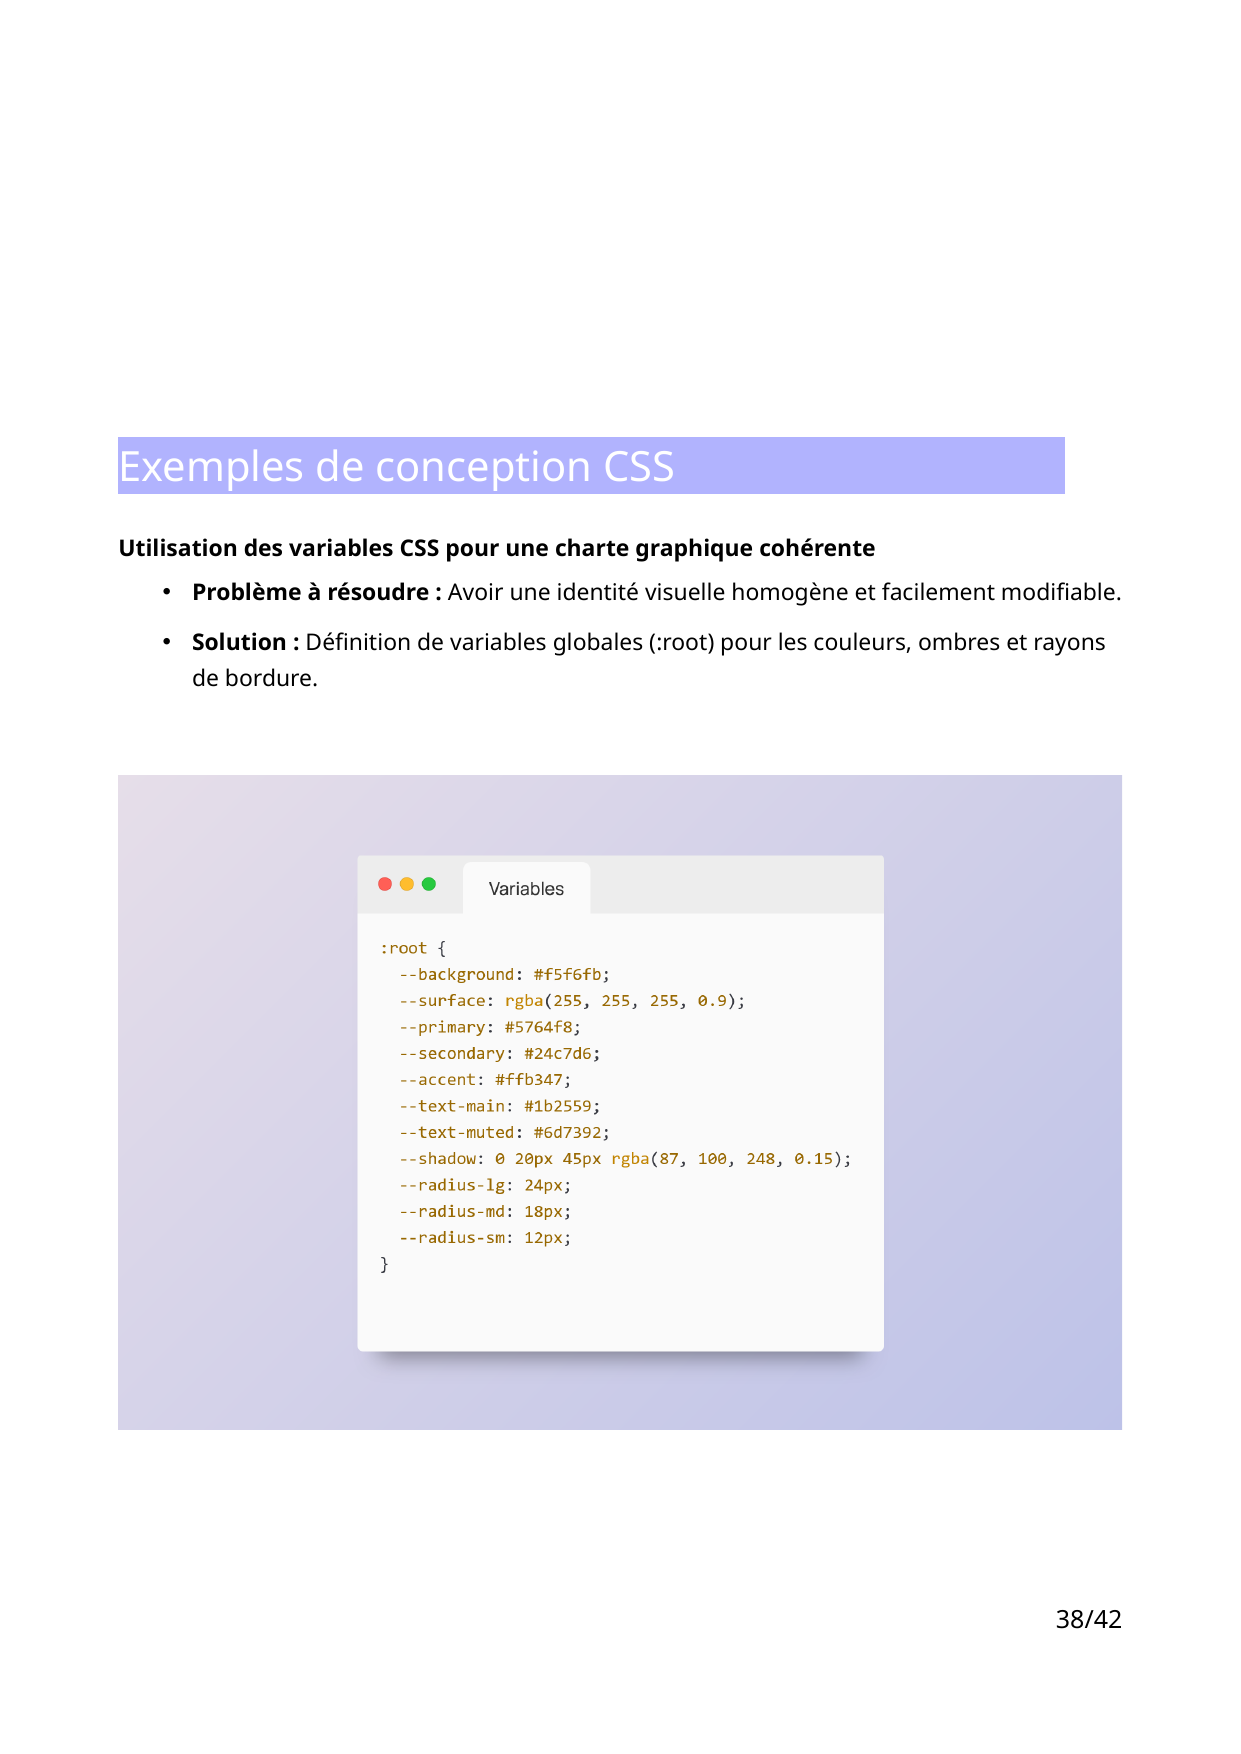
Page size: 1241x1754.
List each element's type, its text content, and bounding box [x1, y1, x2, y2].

list Problème à résoudre : Avoir une identité visuelle homogène et facilement modifiable. [162, 575, 1122, 607]
text Exemples de conception CSS [118, 437, 1122, 494]
picture [118, 775, 1123, 1430]
list Solution : Définition de variables globales (:root) pour les couleurs, ombres et rayons de bordure. [162, 626, 1122, 693]
subtitle Utilisation des variables CSS pour une charte graphique cohérente [118, 532, 1122, 563]
